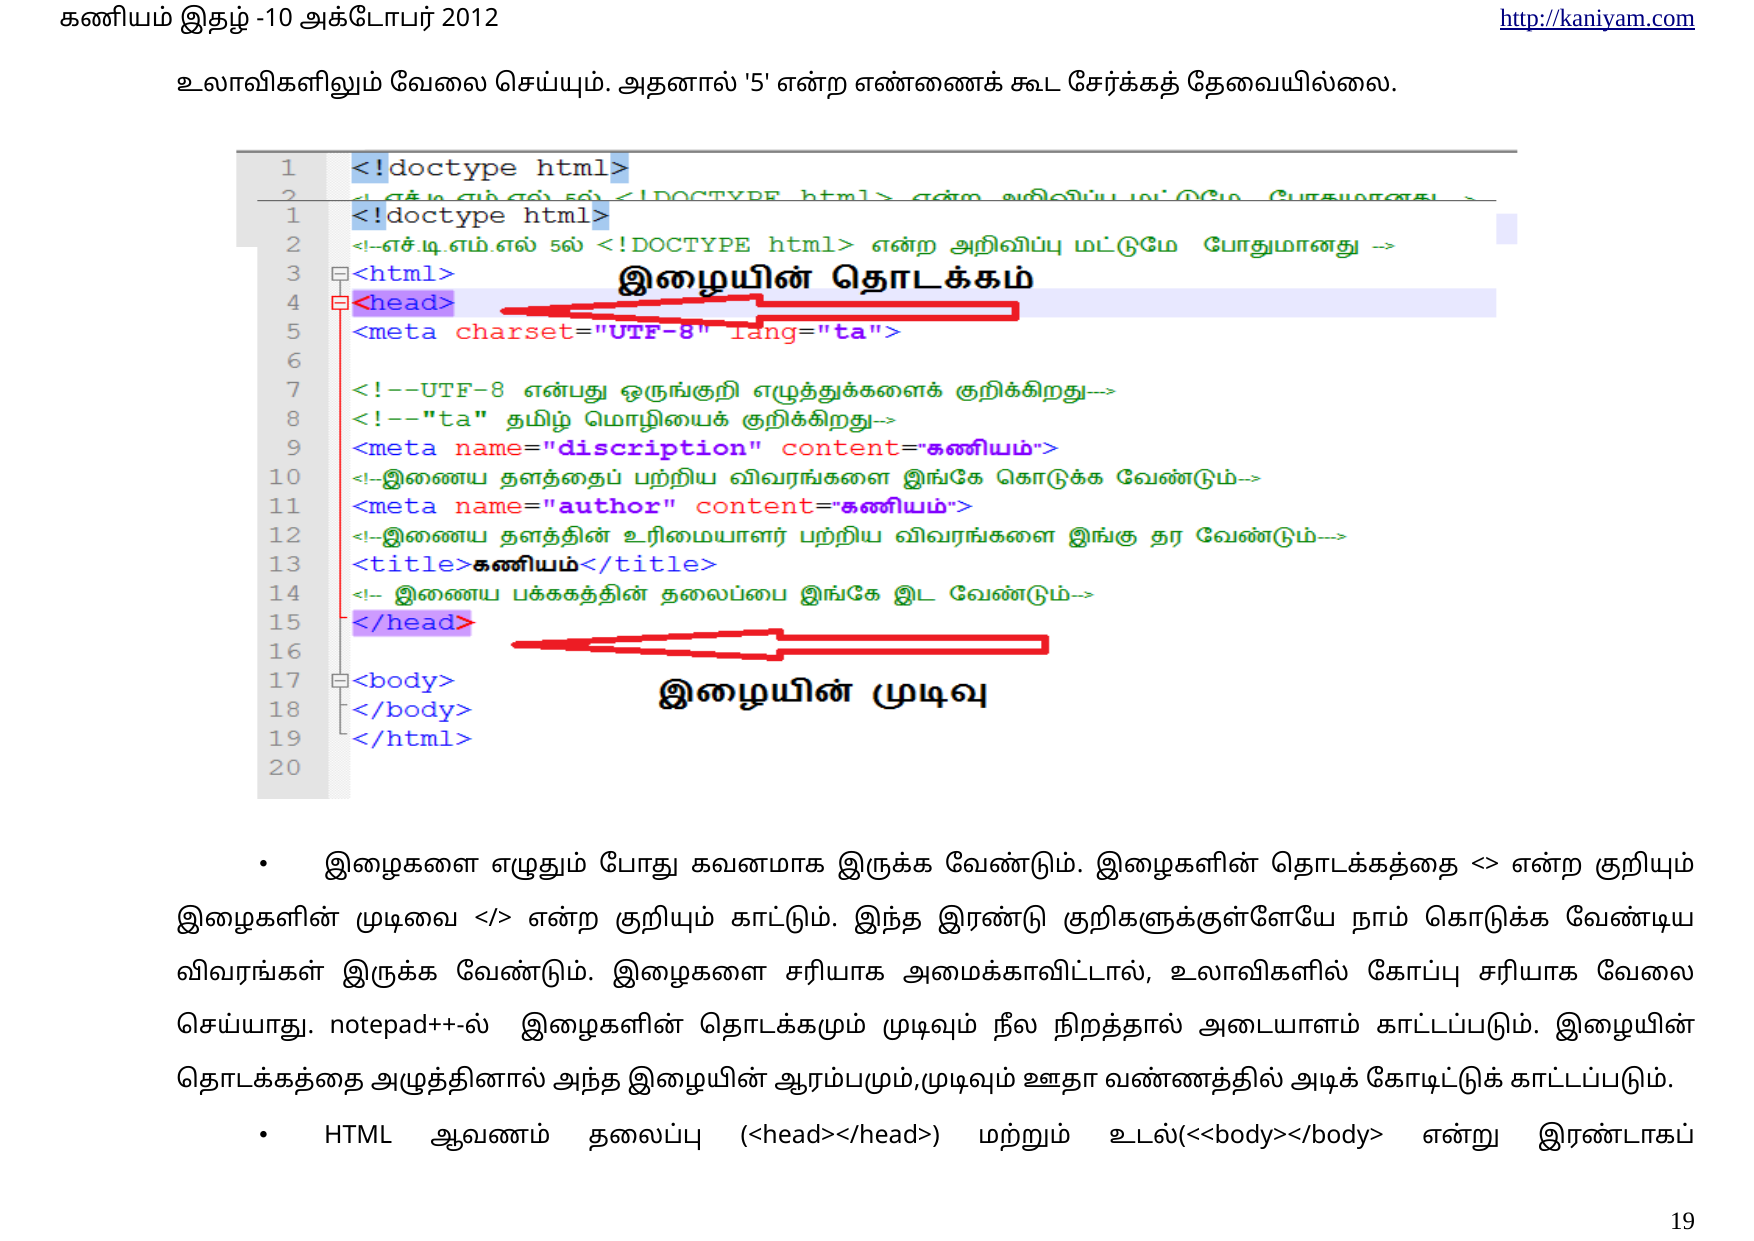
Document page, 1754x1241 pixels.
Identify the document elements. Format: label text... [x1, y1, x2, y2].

list இழைகளை எழுதும் போது கவனமாக இருக்க வேண்டும். இழைகளின் தொடக்கத்தை <> என்ற குறியும் இழைகளின் முடிவை </> என்ற குறியும் காட்டும். இந்த இரண்டு குறிகளுக்குள்ளேயே நாம் கொடுக்க வேண்டிய விவரங்கள் இருக்க வேண்டும். இழைகளை சரியாக அமைக்காவிட்டால், உலாவிகளில் கோப்பு சரியாக வேலை செய்யாது. notepad++-ல் இழைகளின் தொடக்கமும் முடிவும் நீல நிறத்தால் அடையாளம் காட்டப்படும். இழையின் தொடக்கத்தை அழுத்தினால் அந்த இழையின் ஆரம்பமும்,முடிவும் ஊதா வண்ணத்தில் அடிக் கோடிட்டுக் காட்டப்படும். [176, 171, 1695, 1098]
list உலாவிகளிலும் வேலை செய்யும். அதனால் '5' என்ற எண்ணைக் கூட சேர்க்கத் தேவையில்லை. [176, 64, 1695, 101]
picture [236, 149, 1518, 799]
list HTML ஆவணம் தலைப்பு (<head></head>) மற்றும் உடல்(<<body></body> என்று இரண்டாகப் [176, 1117, 1695, 1153]
